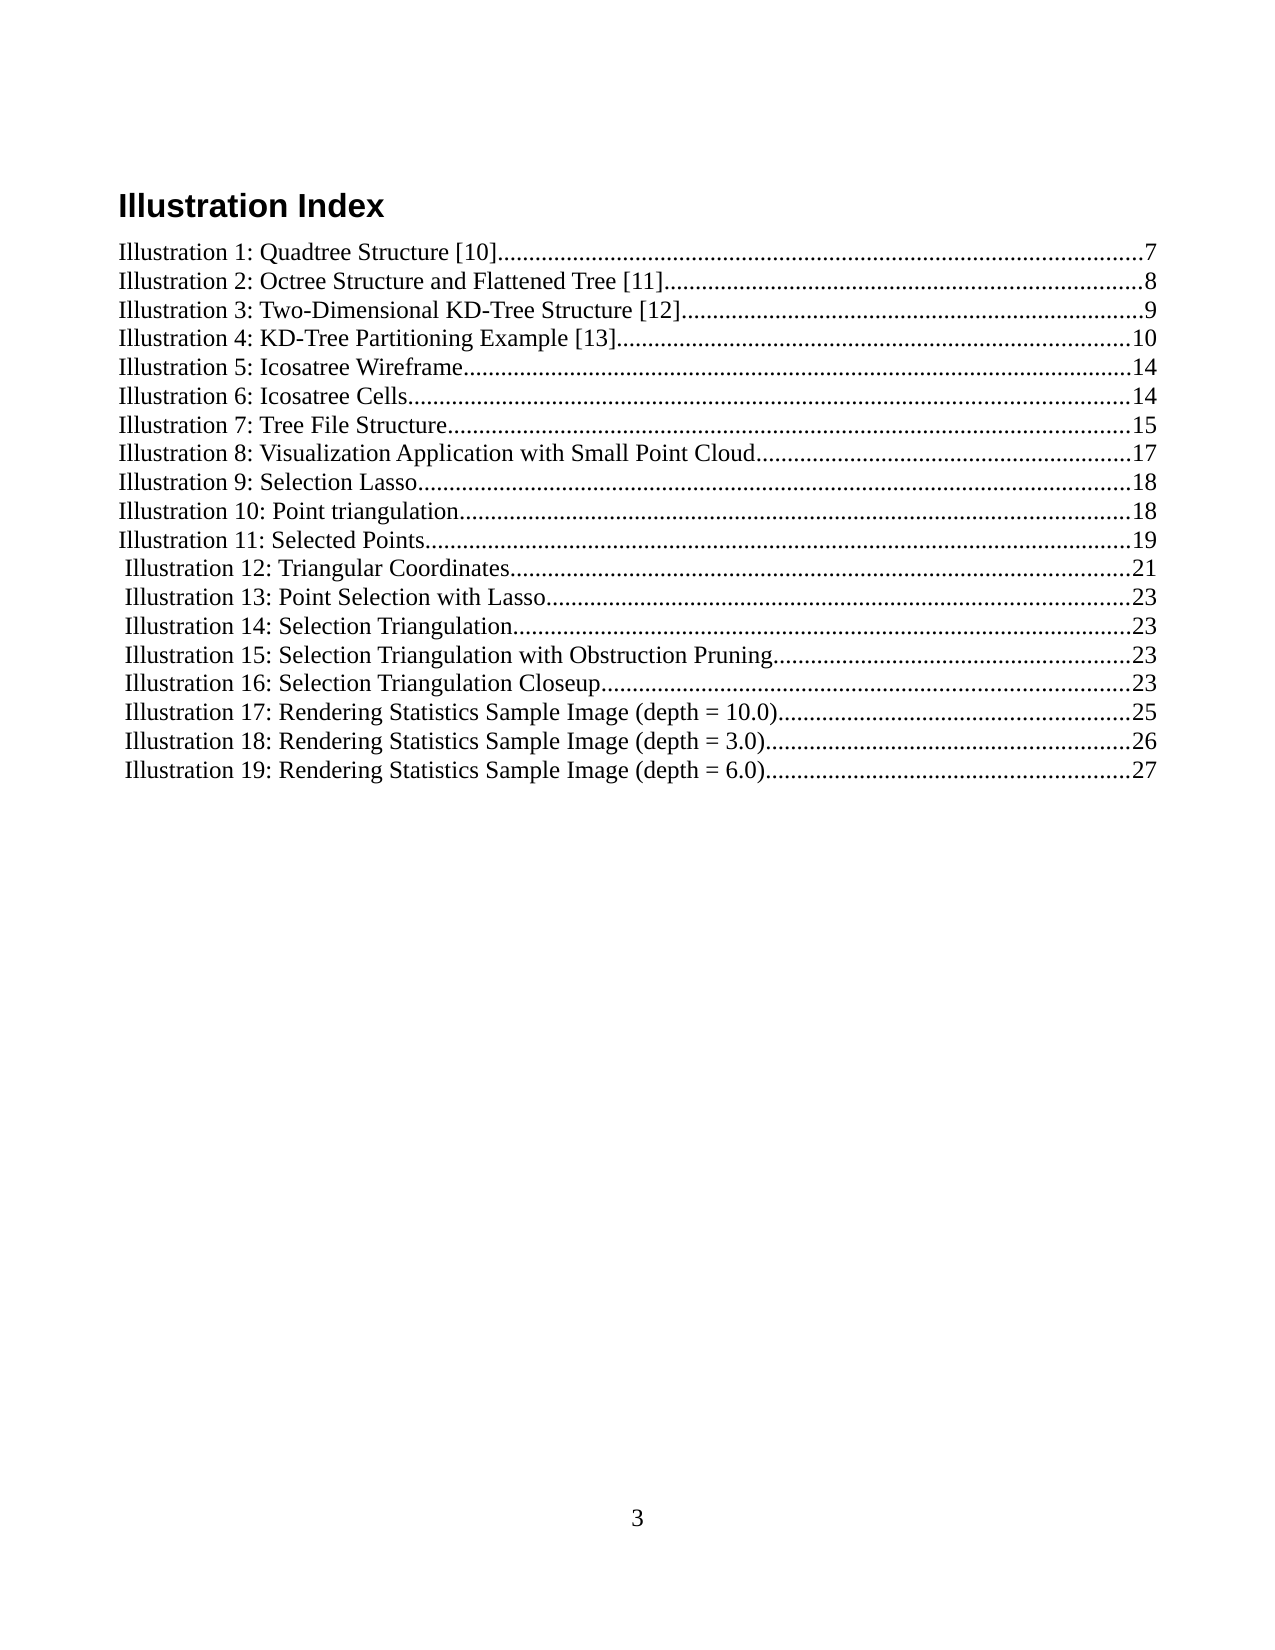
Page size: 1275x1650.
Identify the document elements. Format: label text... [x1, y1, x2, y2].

text Illustration 1: Quadtree Structure [10] 7 [118, 237, 1157, 266]
text Illustration 8: Visualization Application with Small Point Cloud 17 [118, 438, 1157, 467]
text Illustration 2: Octree Structure and Flattened Tree [11] 8 [118, 266, 1157, 295]
subtitle Illustration Index [118, 186, 1157, 225]
text Illustration 5: Icosatree Wireframe 14 [118, 352, 1157, 381]
text Illustration 15: Selection Triangulation with Obstruction Pruning 23 [118, 640, 1157, 668]
text Illustration 4: KD-Tree Partitioning Example [13] 10 [118, 323, 1157, 352]
text Illustration 3: Two-Dimensional KD-Tree Structure [12] 9 [118, 295, 1157, 323]
text Illustration 19: Rendering Statistics Sample Image (depth = 6.0) 27 [118, 755, 1157, 783]
text Illustration 18: Rendering Statistics Sample Image (depth = 3.0) 26 [118, 726, 1157, 755]
text Illustration 16: Selection Triangulation Closeup 23 [118, 668, 1157, 697]
text Illustration 9: Selection Lasso 18 [118, 467, 1157, 496]
text Illustration 13: Point Selection with Lasso 23 [118, 582, 1157, 611]
text Illustration 7: Tree File Structure 15 [118, 410, 1157, 438]
text Illustration 17: Rendering Statistics Sample Image (depth = 10.0) 25 [118, 697, 1157, 726]
text Illustration 14: Selection Triangulation 23 [118, 611, 1157, 640]
text Illustration 10: Point triangulation 18 [118, 496, 1157, 525]
text Illustration 11: Selected Points 19 [118, 525, 1157, 553]
text Illustration 6: Icosatree Cells 14 [118, 381, 1157, 410]
text Illustration 12: Triangular Coordinates 21 [118, 553, 1157, 582]
